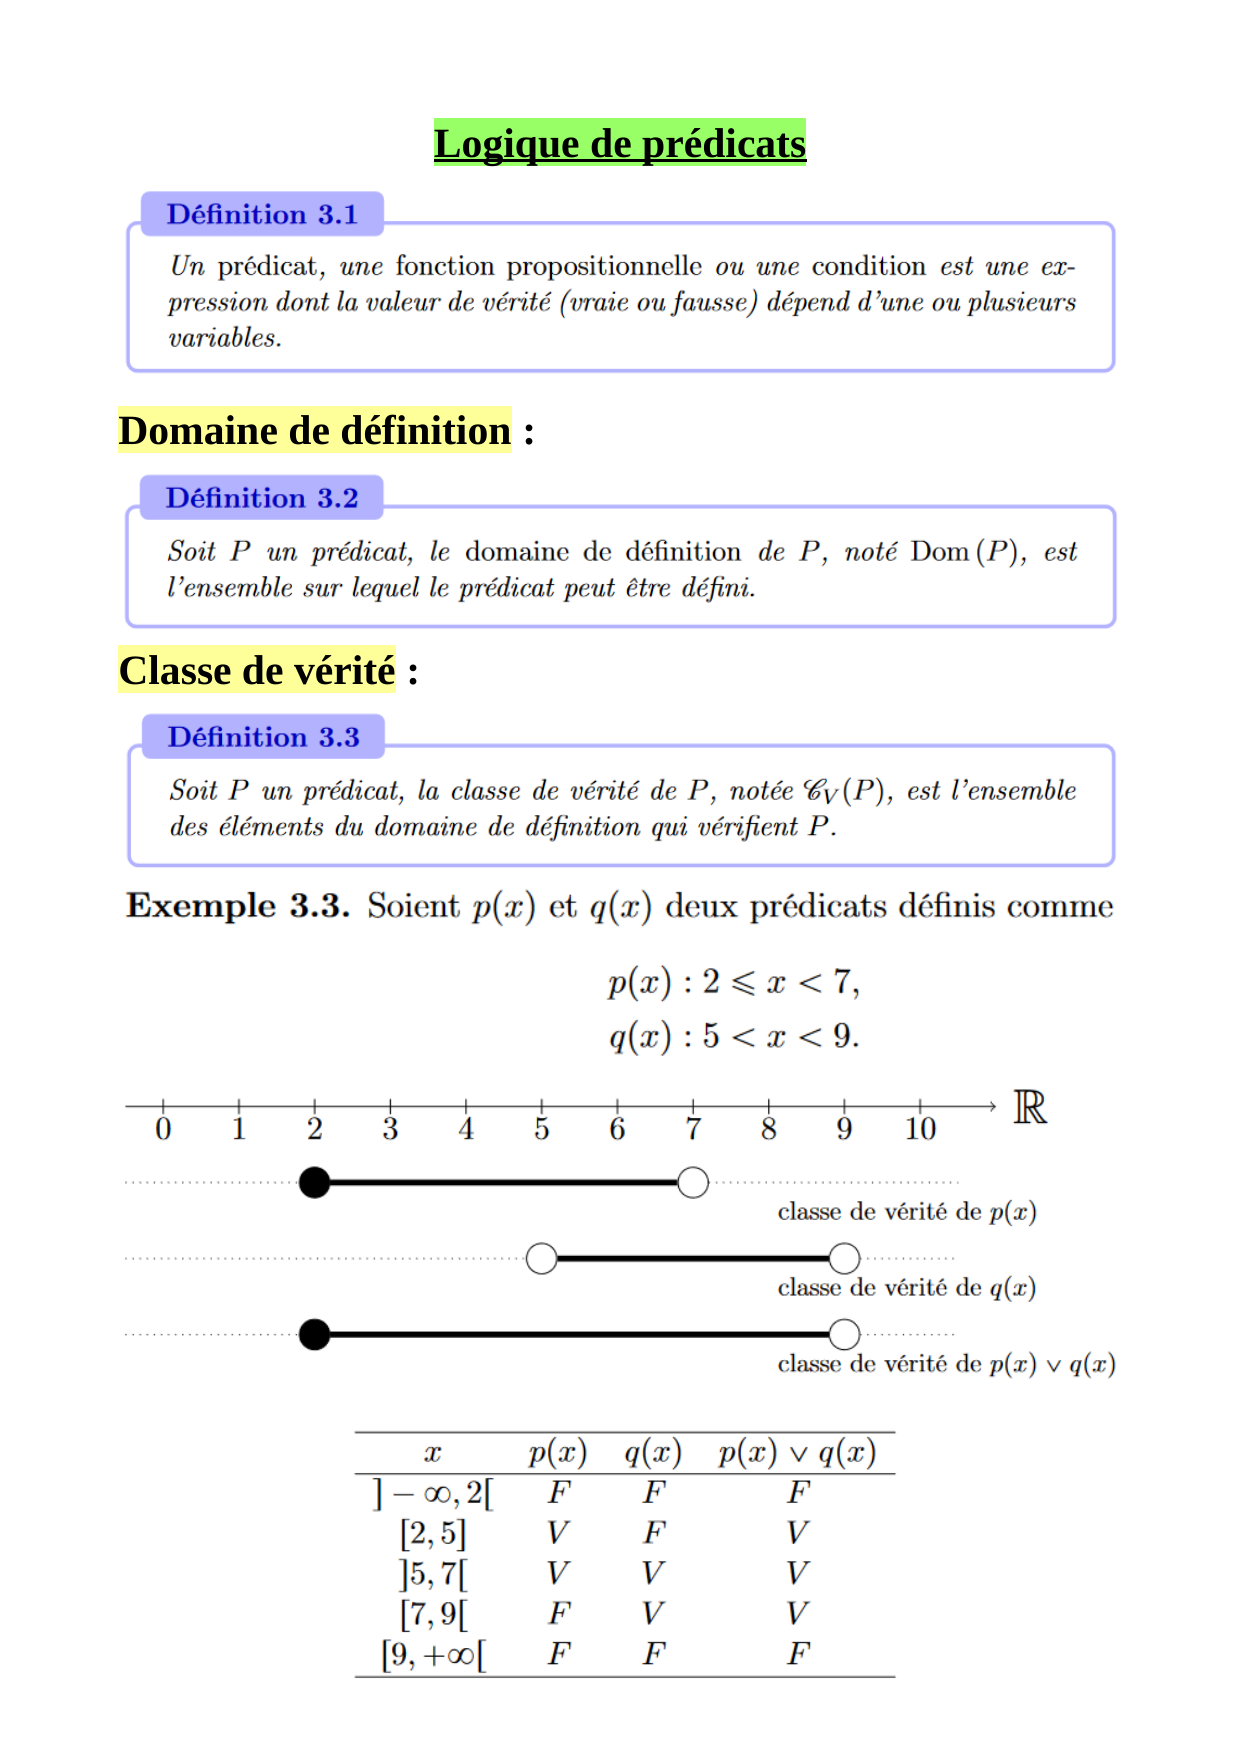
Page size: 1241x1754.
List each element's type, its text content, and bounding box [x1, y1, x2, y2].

text Domaine de définition : [118, 406, 1122, 453]
text Logique de prédicats [118, 118, 1122, 166]
text Classe de vérité : [118, 645, 1122, 693]
